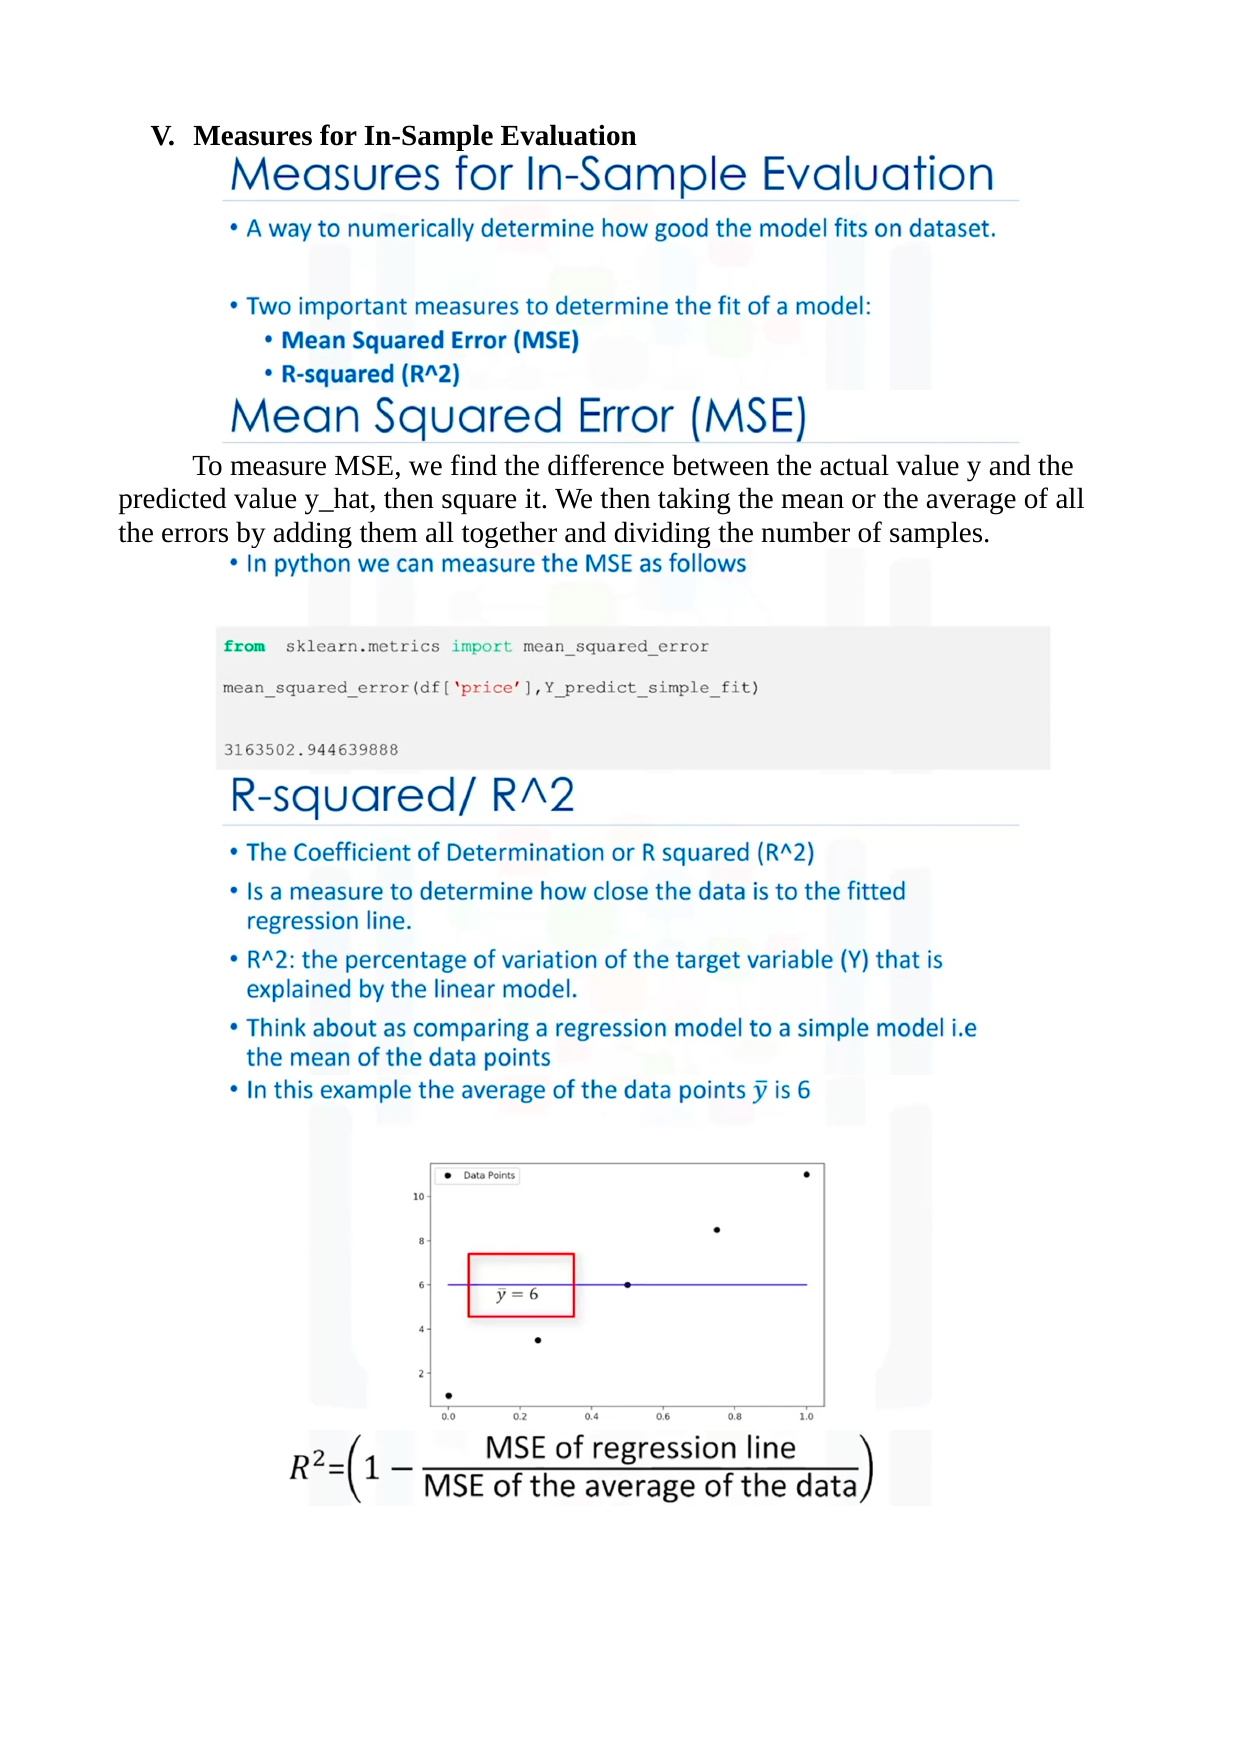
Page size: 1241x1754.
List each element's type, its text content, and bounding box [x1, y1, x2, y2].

list Measures for In-Sample Evaluation [175, 118, 1122, 151]
picture [118, 548, 1123, 1506]
picture [118, 151, 1123, 448]
text To measure MSE, we find the difference between the actual value y and the predicted value y_hat, then square it. We then taking the mean or the average of all the errors by adding them all together and dividing the number of samples. [118, 448, 1122, 548]
